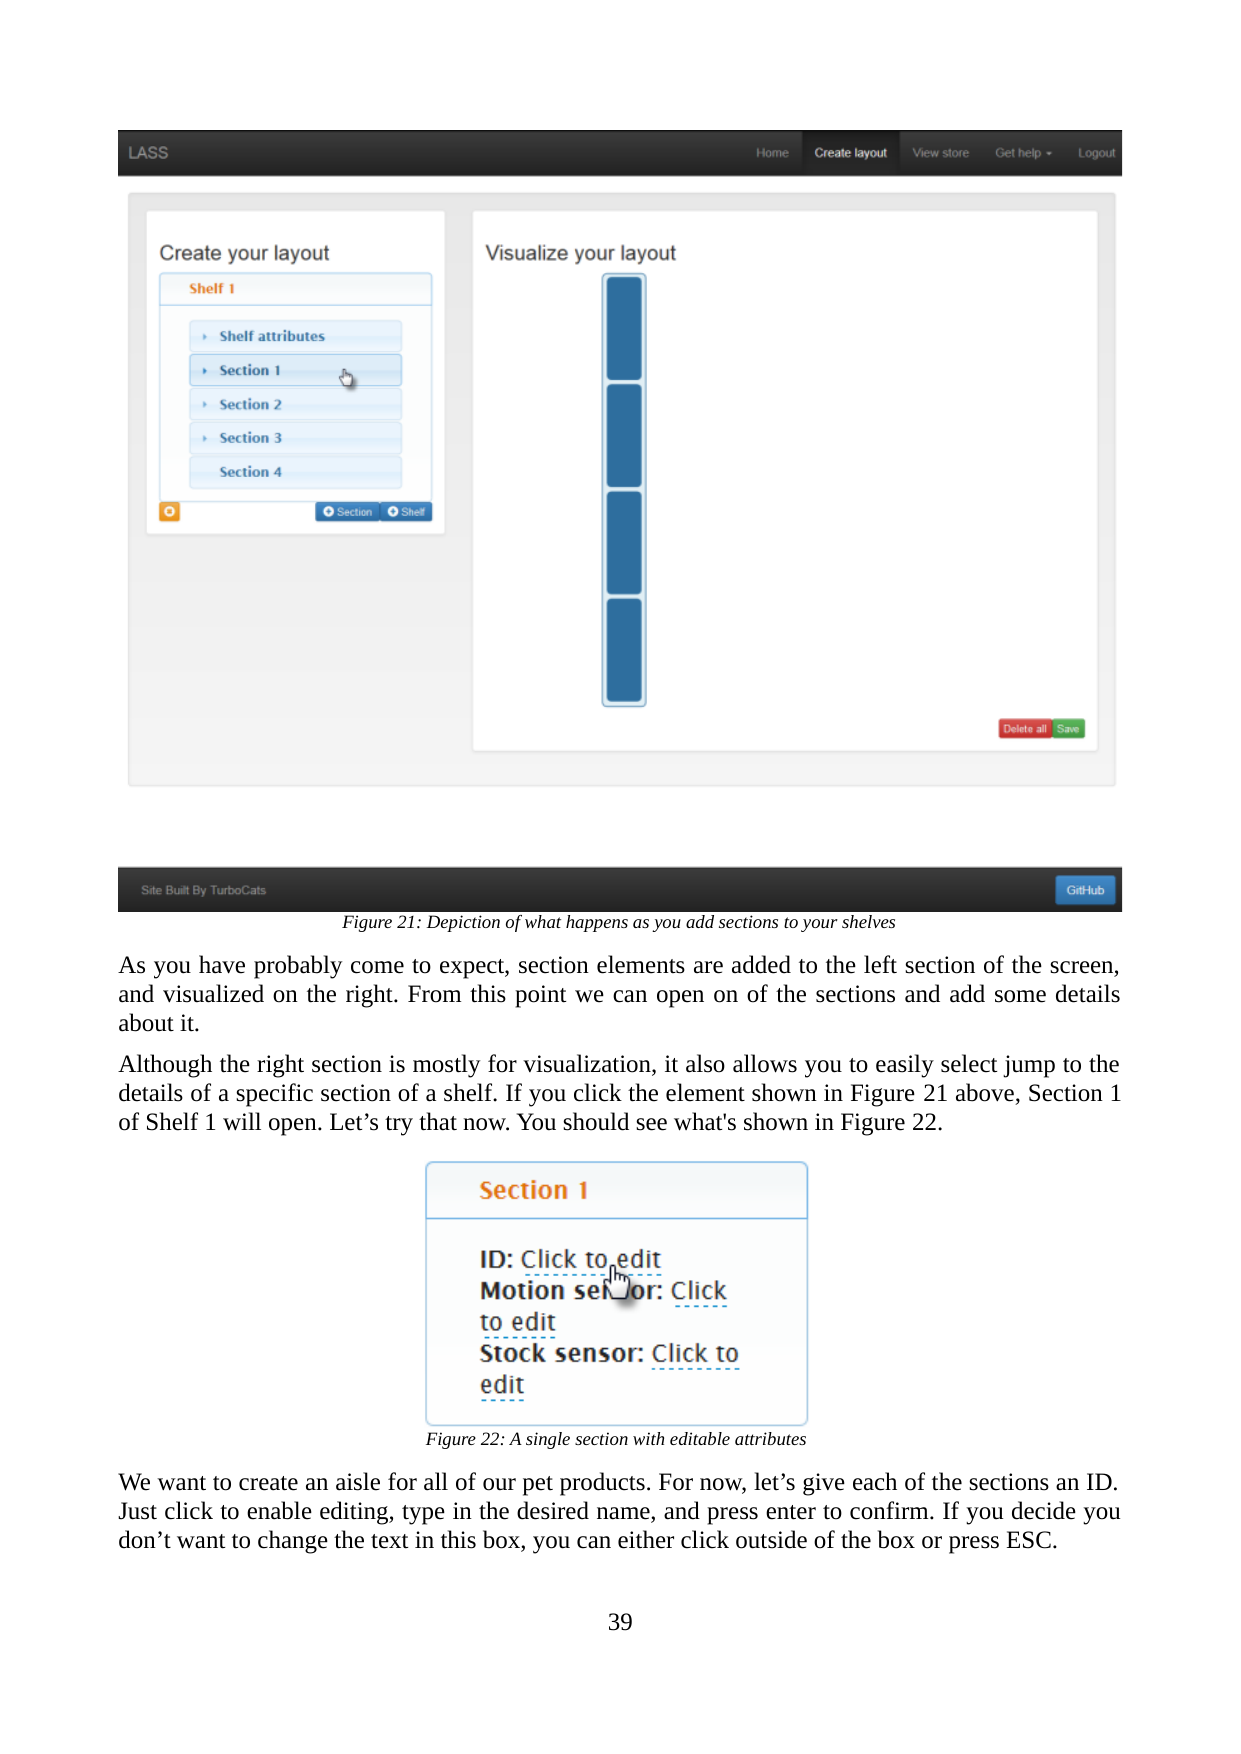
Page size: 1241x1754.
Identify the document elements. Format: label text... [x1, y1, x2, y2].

text Figure 22: A single section with editable attributes [424, 1428, 810, 1449]
text Figure 21: Depiction of what happens as you add sections to your shelves [118, 912, 1122, 933]
text Although the right section is mostly for visualization, it also allows you to easily select jump to the details of a specific section of a shelf. If you click the element shown in Figure 21 above, Section 1 of Shelf 1 will open. Let’s try that now. You should see what's shown in Figure 22. [118, 1049, 1122, 1136]
text We want to create an aisle for all of our pet products. For now, let’s give each of the sections an ID. Just click to enable editing, type in the desired name, and press enter to confirm. If you decide you don’t want to change the text in this box, you can either click outside of the box or press ESC. [118, 1467, 1122, 1553]
picture [424, 1160, 810, 1428]
text As you have probably come to expect, section elements are added to the left section of the screen, and visualized on the right. From this point we can open on of the sections and add some details about it. [118, 951, 1122, 1037]
picture [118, 130, 1123, 912]
